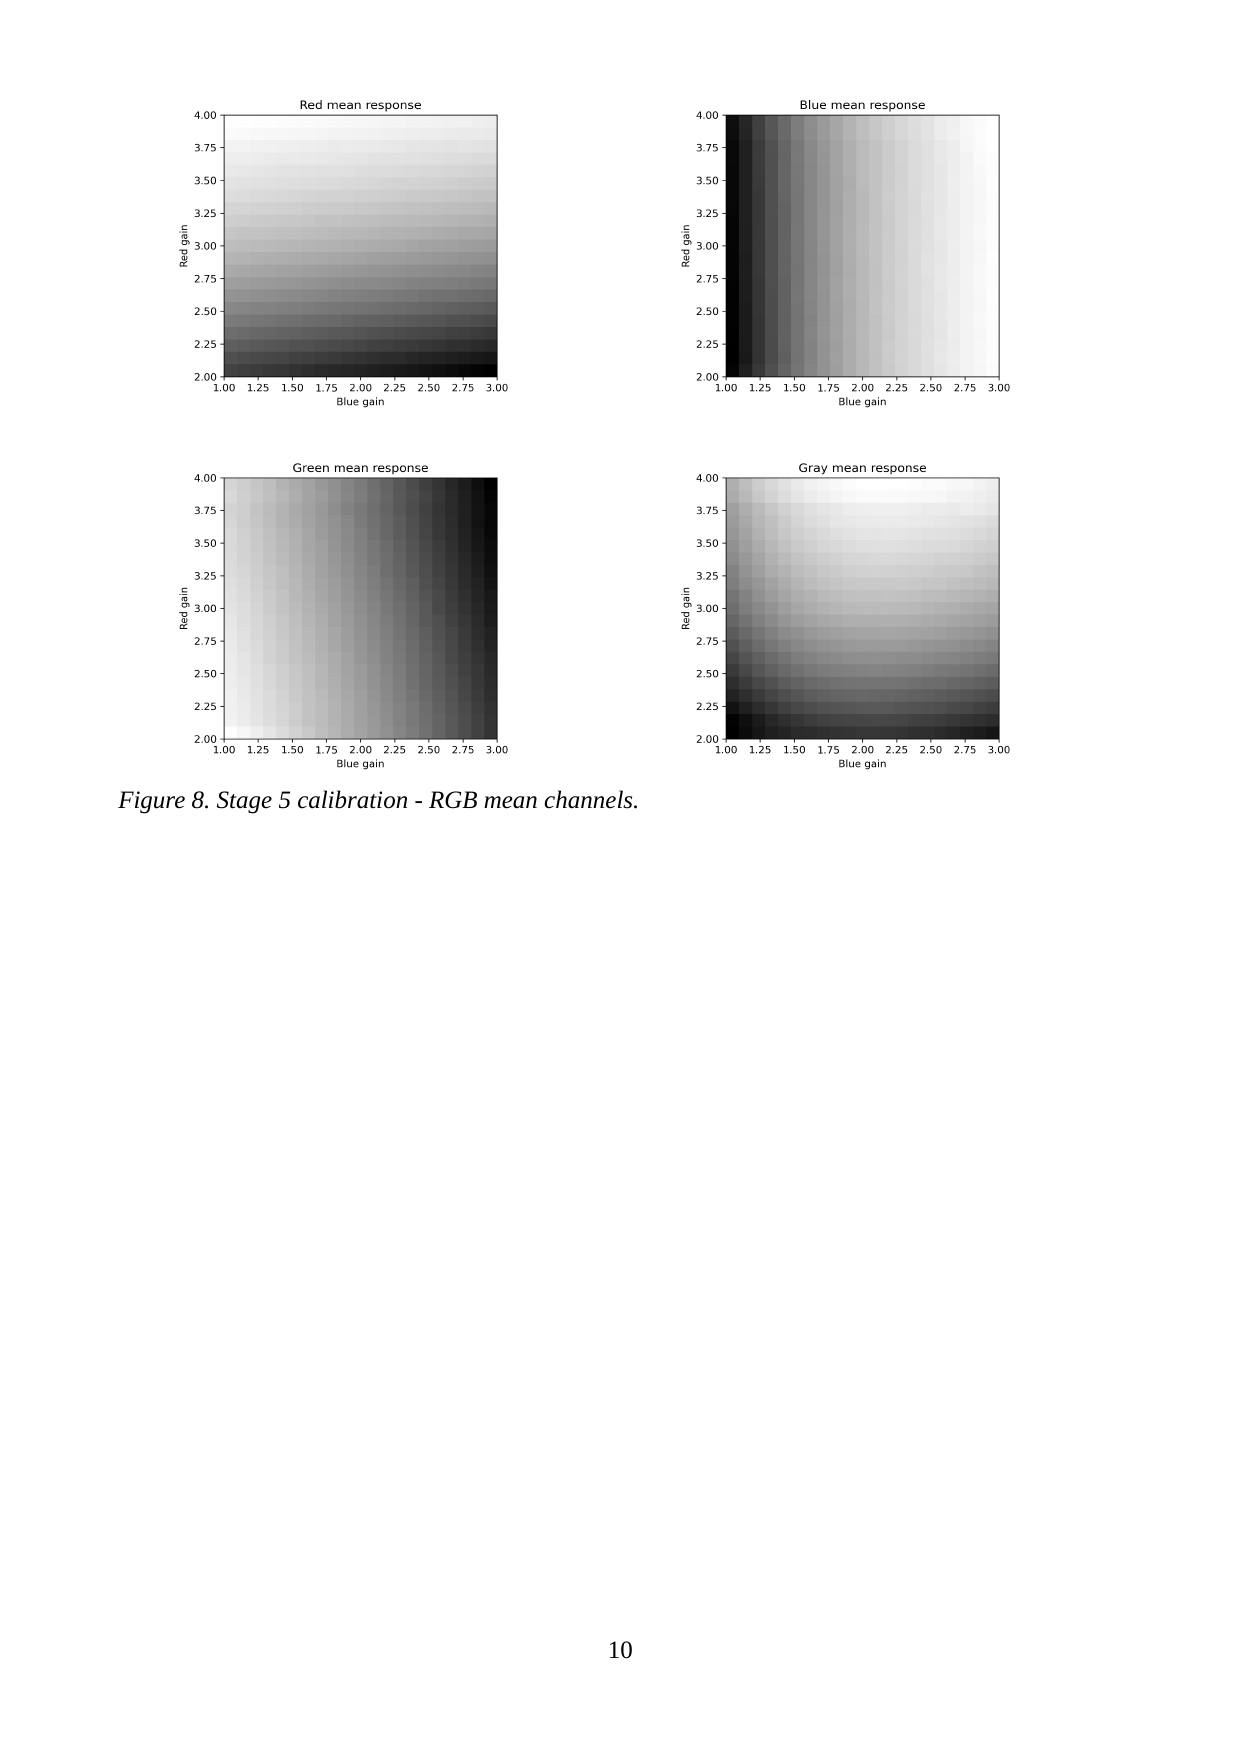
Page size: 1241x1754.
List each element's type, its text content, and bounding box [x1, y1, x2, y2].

picture [118, 437, 591, 776]
picture [620, 75, 1093, 414]
text Figure 8. Stage 5 calibration - RGB mean channels. [118, 437, 1122, 814]
picture [118, 75, 591, 414]
picture [620, 437, 1093, 776]
